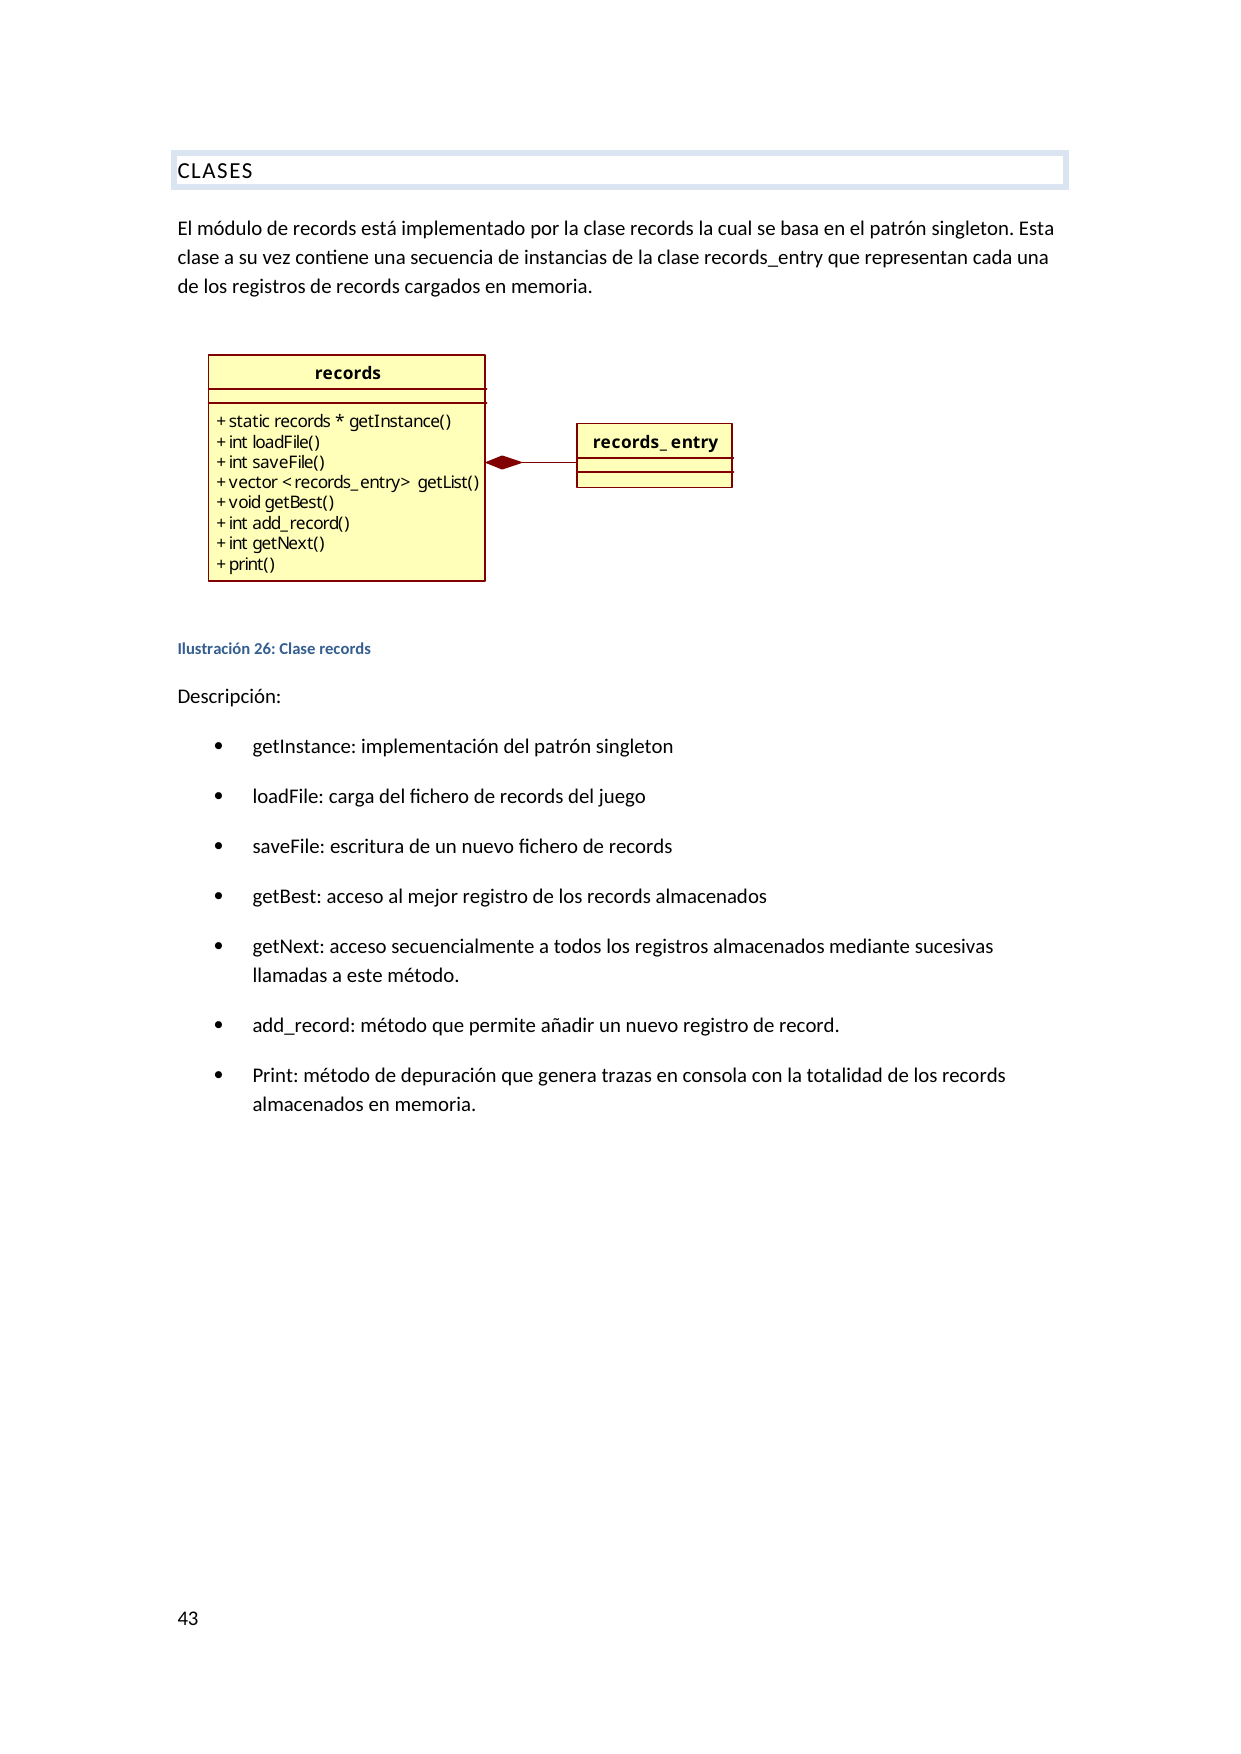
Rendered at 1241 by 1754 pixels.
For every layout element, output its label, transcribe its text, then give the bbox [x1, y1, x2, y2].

list saveFile: escritura de un nuevo fichero de records [215, 833, 1063, 858]
text El módulo de records está implementado por la clase records la cual se basa en el patrón singleton. Esta clase a su vez contiene una secuencia de instancias de la clase records_entry que representan cada una de los registros de records cargados en memoria. [177, 215, 1063, 299]
list getInstance: implementación del patrón singleton [215, 733, 1063, 758]
subtitle CLASES [177, 156, 1063, 184]
list add_record: método que permite añadir un nuevo registro de record. [215, 1012, 1063, 1037]
text Descripción: [177, 683, 1063, 708]
list Print: método de depuración que genera trazas en consola con la totalidad de los records almacenados en memoria. [215, 1062, 1063, 1117]
list getBest: acceso al mejor registro de los records almacenados [215, 883, 1063, 908]
text Ilustración 26: Clase records [177, 639, 1063, 659]
list loadFile: carga del fichero de records del juego [215, 783, 1063, 808]
list getNext: acceso secuencialmente a todos los registros almacenados mediante sucesivas llamadas a este método. [215, 933, 1063, 987]
